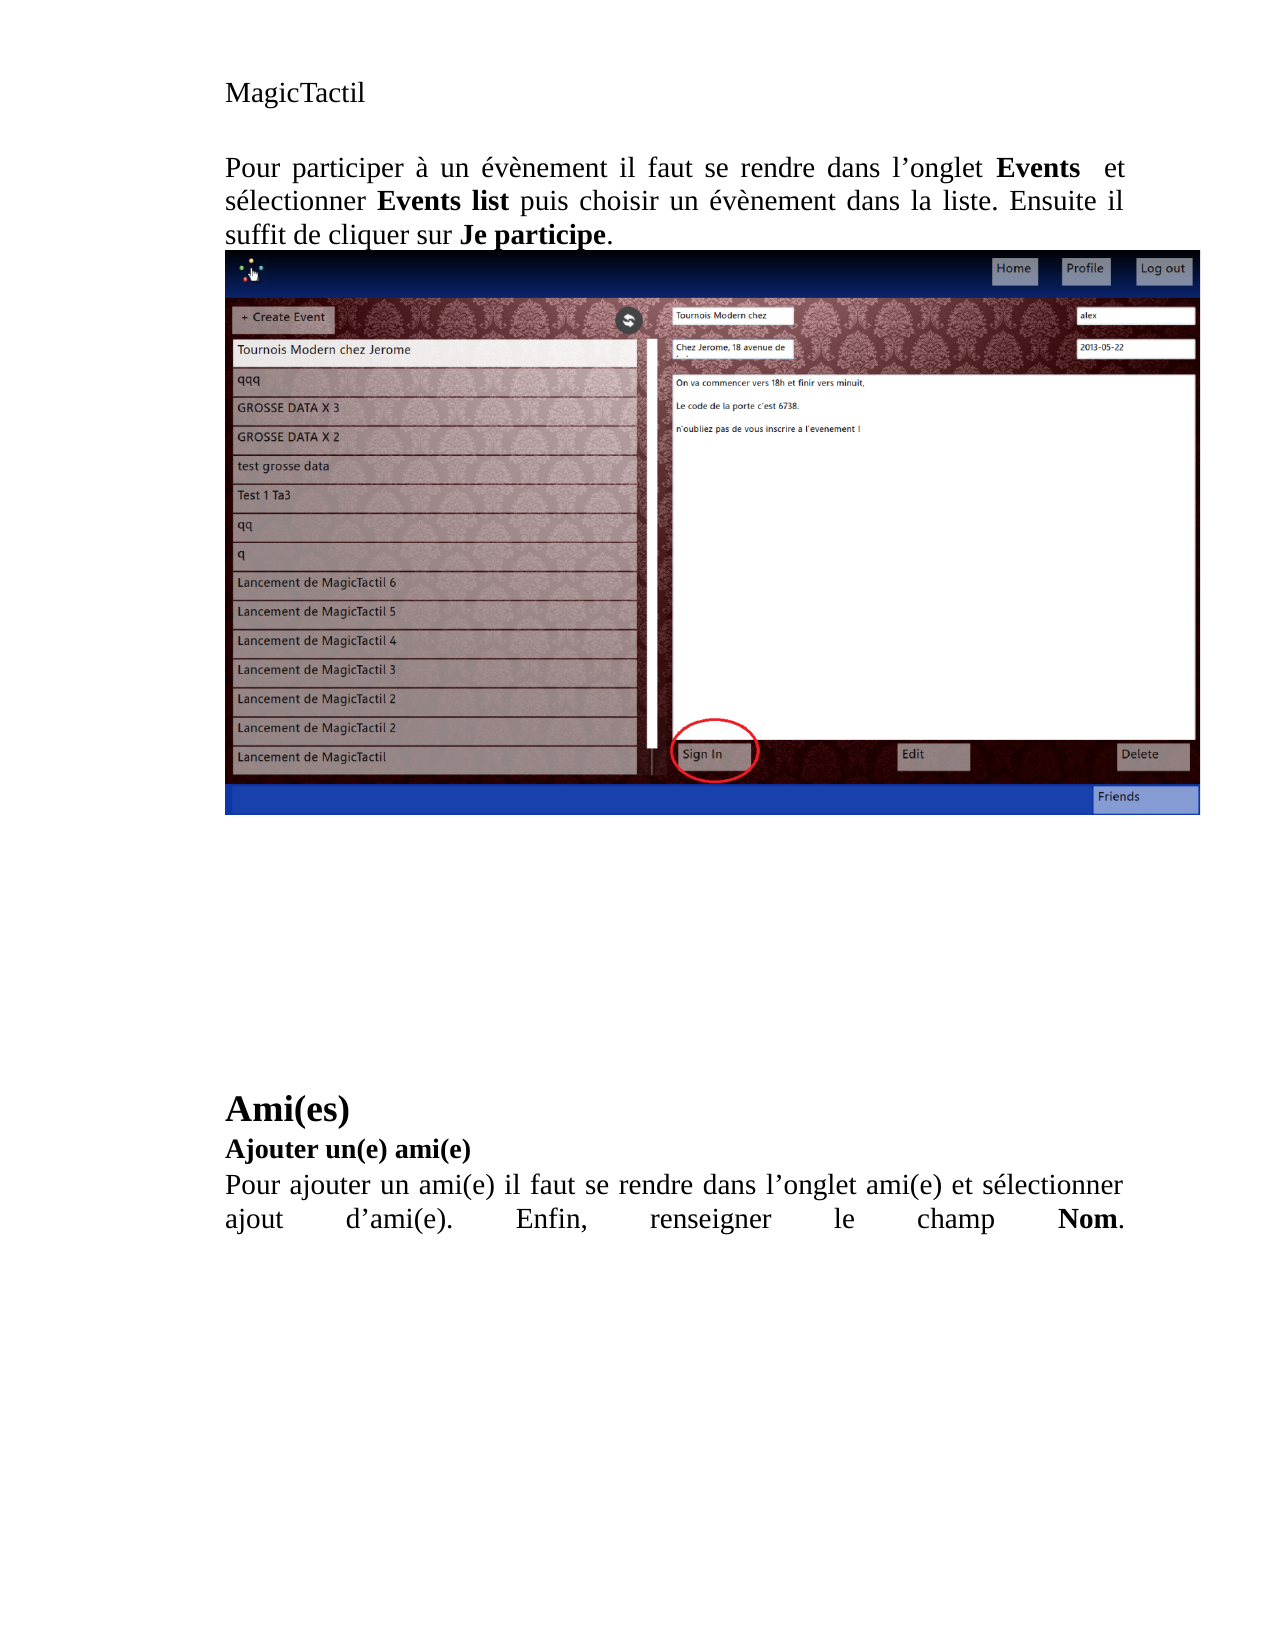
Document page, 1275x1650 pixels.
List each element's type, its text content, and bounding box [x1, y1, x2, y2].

text Pour participer à un évènement il faut se rendre dans l’onglet Events et sélectionner Events list puis choisir un évènement dans la liste. Ensuite il suffit de cliquer sur Je participe. [225, 150, 1125, 250]
text Pour ajouter un ami(e) il faut se rendre dans l’onglet ami(e) et sélectionner ajout d’ami(e). Enfin, renseigner le champ Nom. [225, 1167, 1125, 1234]
subtitle Ami(es) [150, 1086, 1125, 1129]
subtitle Ajouter un(e) ami(e) [150, 1132, 1125, 1164]
picture [225, 250, 1200, 815]
